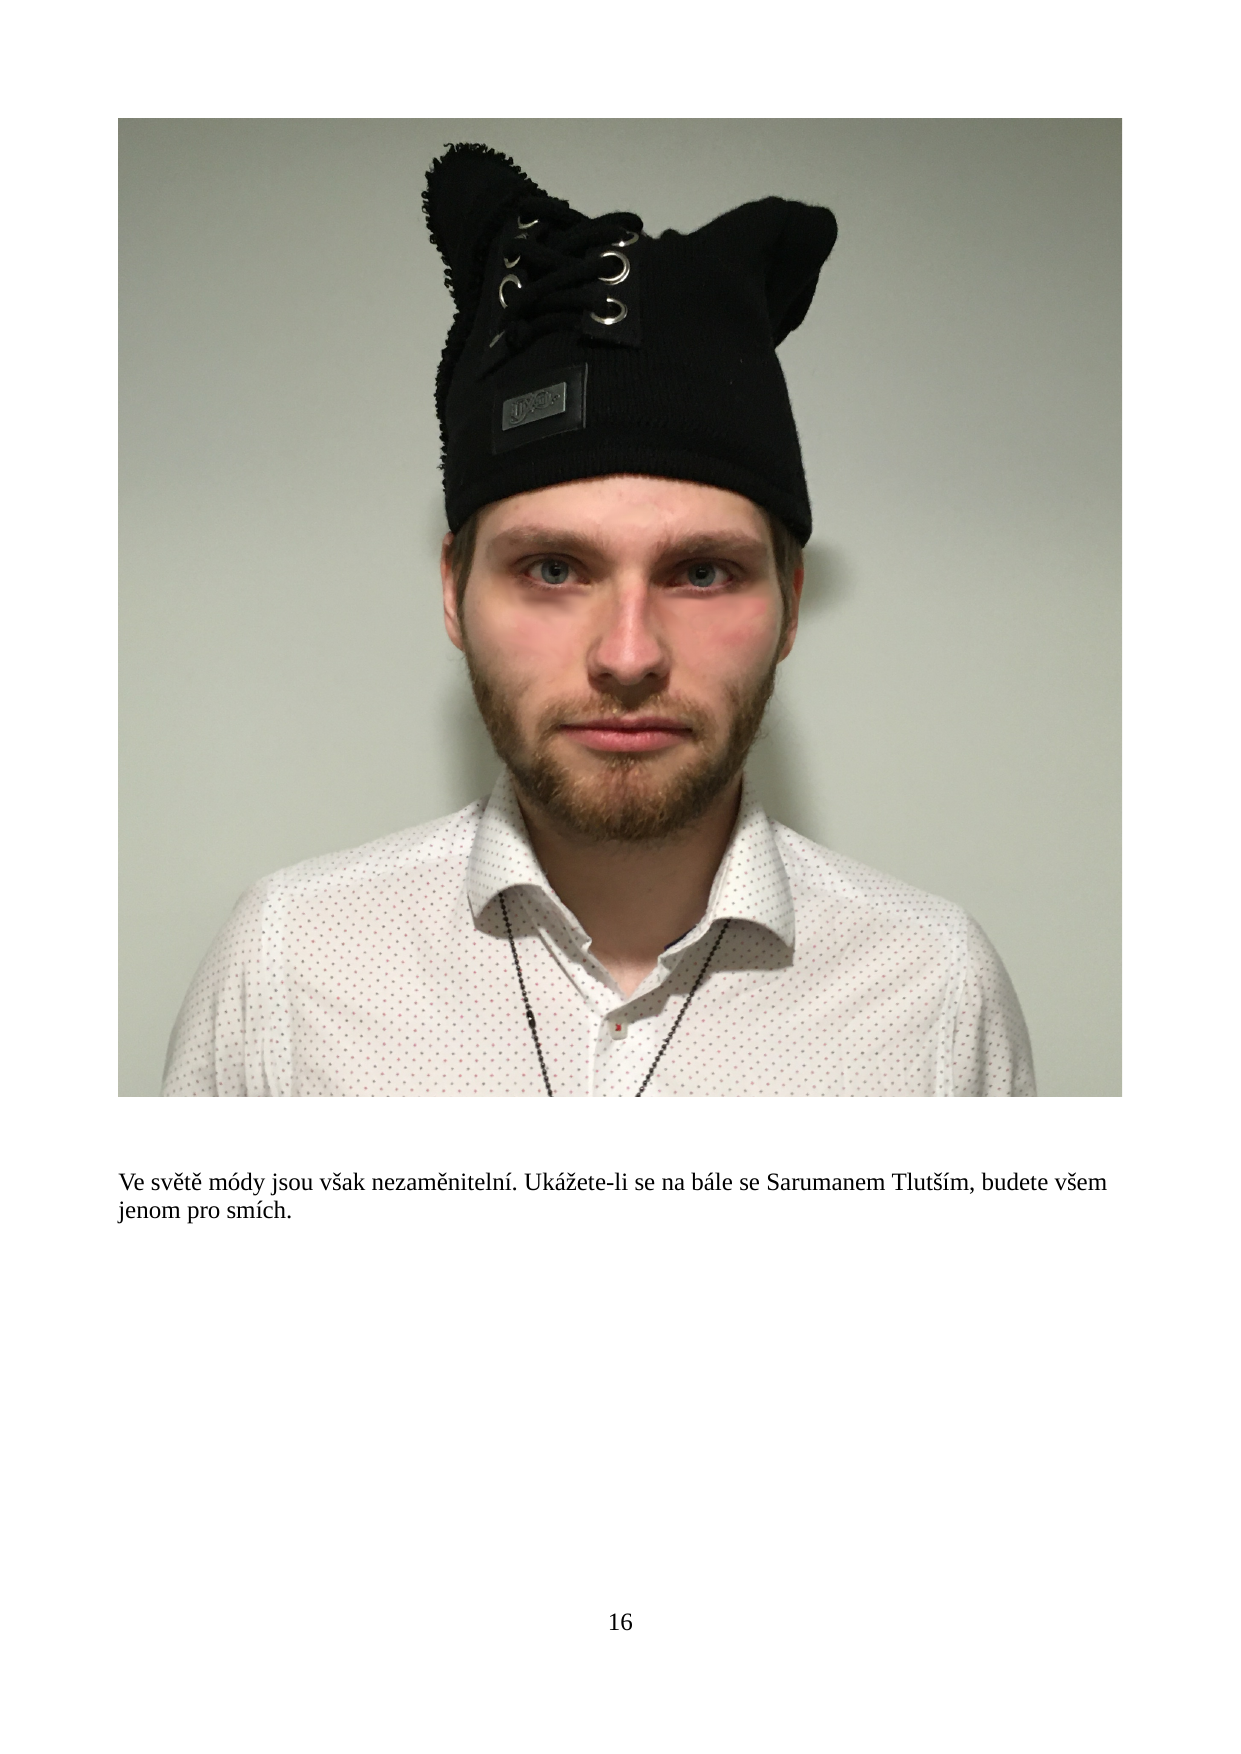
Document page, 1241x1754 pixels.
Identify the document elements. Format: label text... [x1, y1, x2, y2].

text Ve světě módy jsou však nezaměnitelní. Ukážete-li se na bále se Sarumanem Tlutším, budete všem jenom pro smích. [118, 1167, 1122, 1253]
